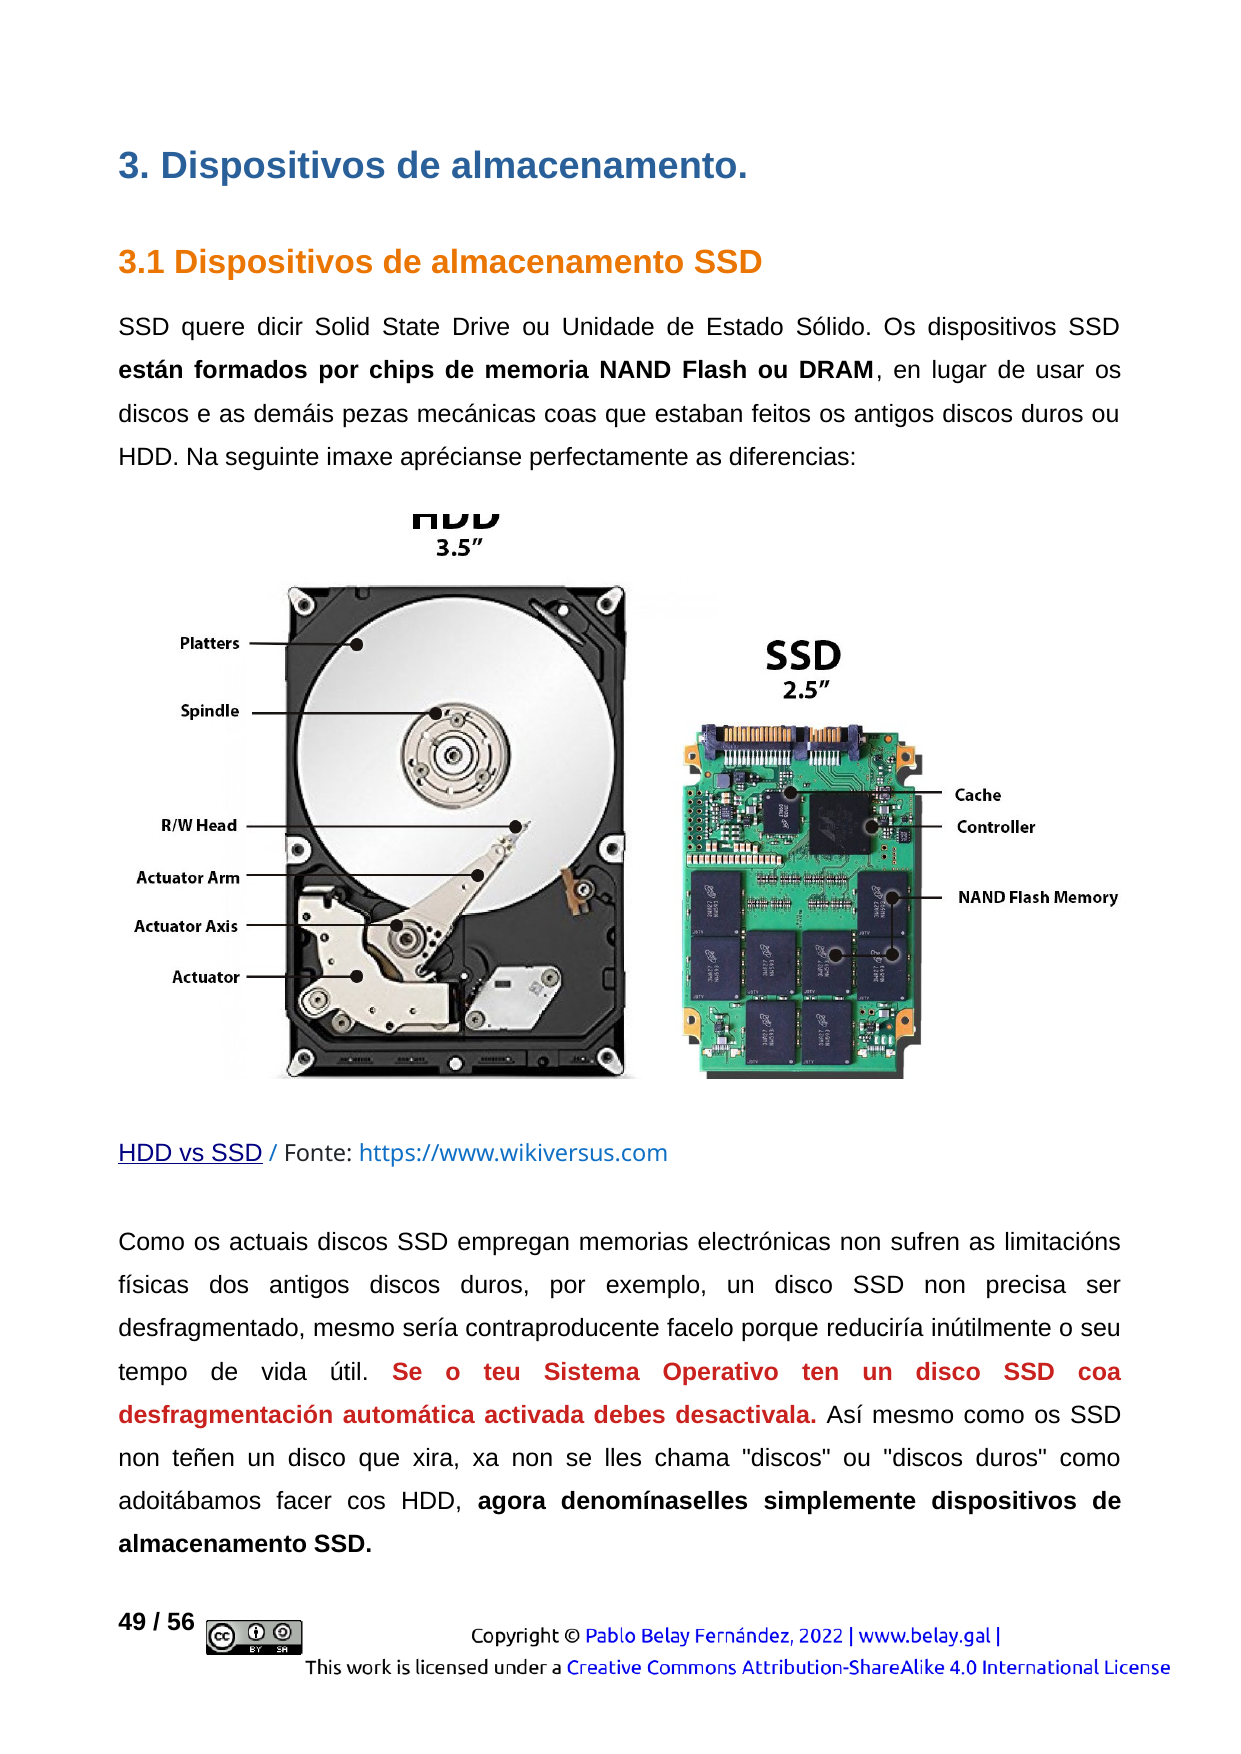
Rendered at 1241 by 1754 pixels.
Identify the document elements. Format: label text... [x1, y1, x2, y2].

text HDD vs SSD / Fonte: https://www.wikiversus.com [118, 1136, 1122, 1168]
text SSD quere dicir Solid State Drive ou Unidade de Estado Sólido. Os dispositivos SSD están formados por chips de memoria NAND Flash ou DRAM, en lugar de usar os discos e as demáis pezas mecánicas coas que estaban feitos os antigos discos duros ou HDD. Na seguinte imaxe aprécianse perfectamente as diferencias: [118, 312, 1122, 470]
subtitle 3.1 Dispositivos de almacenamento SSD [118, 242, 1122, 281]
subtitle 3. Dispositivos de almacenamento. [118, 143, 1122, 187]
picture [118, 514, 1123, 1079]
picture [200, 1604, 1205, 1690]
text Como os actuais discos SSD empregan memorias electrónicas non sufren as limitacións físicas dos antigos discos duros, por exemplo, un disco SSD non precisa ser desfragmentado, mesmo sería contraproducente facelo porque reduciría inútilmente o seu tempo de vida útil. Se o teu Sistema Operativo ten un disco SSD coa desfragmentación automática activada debes desactivala. Así mesmo como os SSD non teñen un disco que xira, xa non se lles chama "discos" ou "discos duros" como adoitábamos facer cos HDD, agora denomínaselles simplemente dispositivos de almacenamento SSD. [118, 1227, 1122, 1558]
